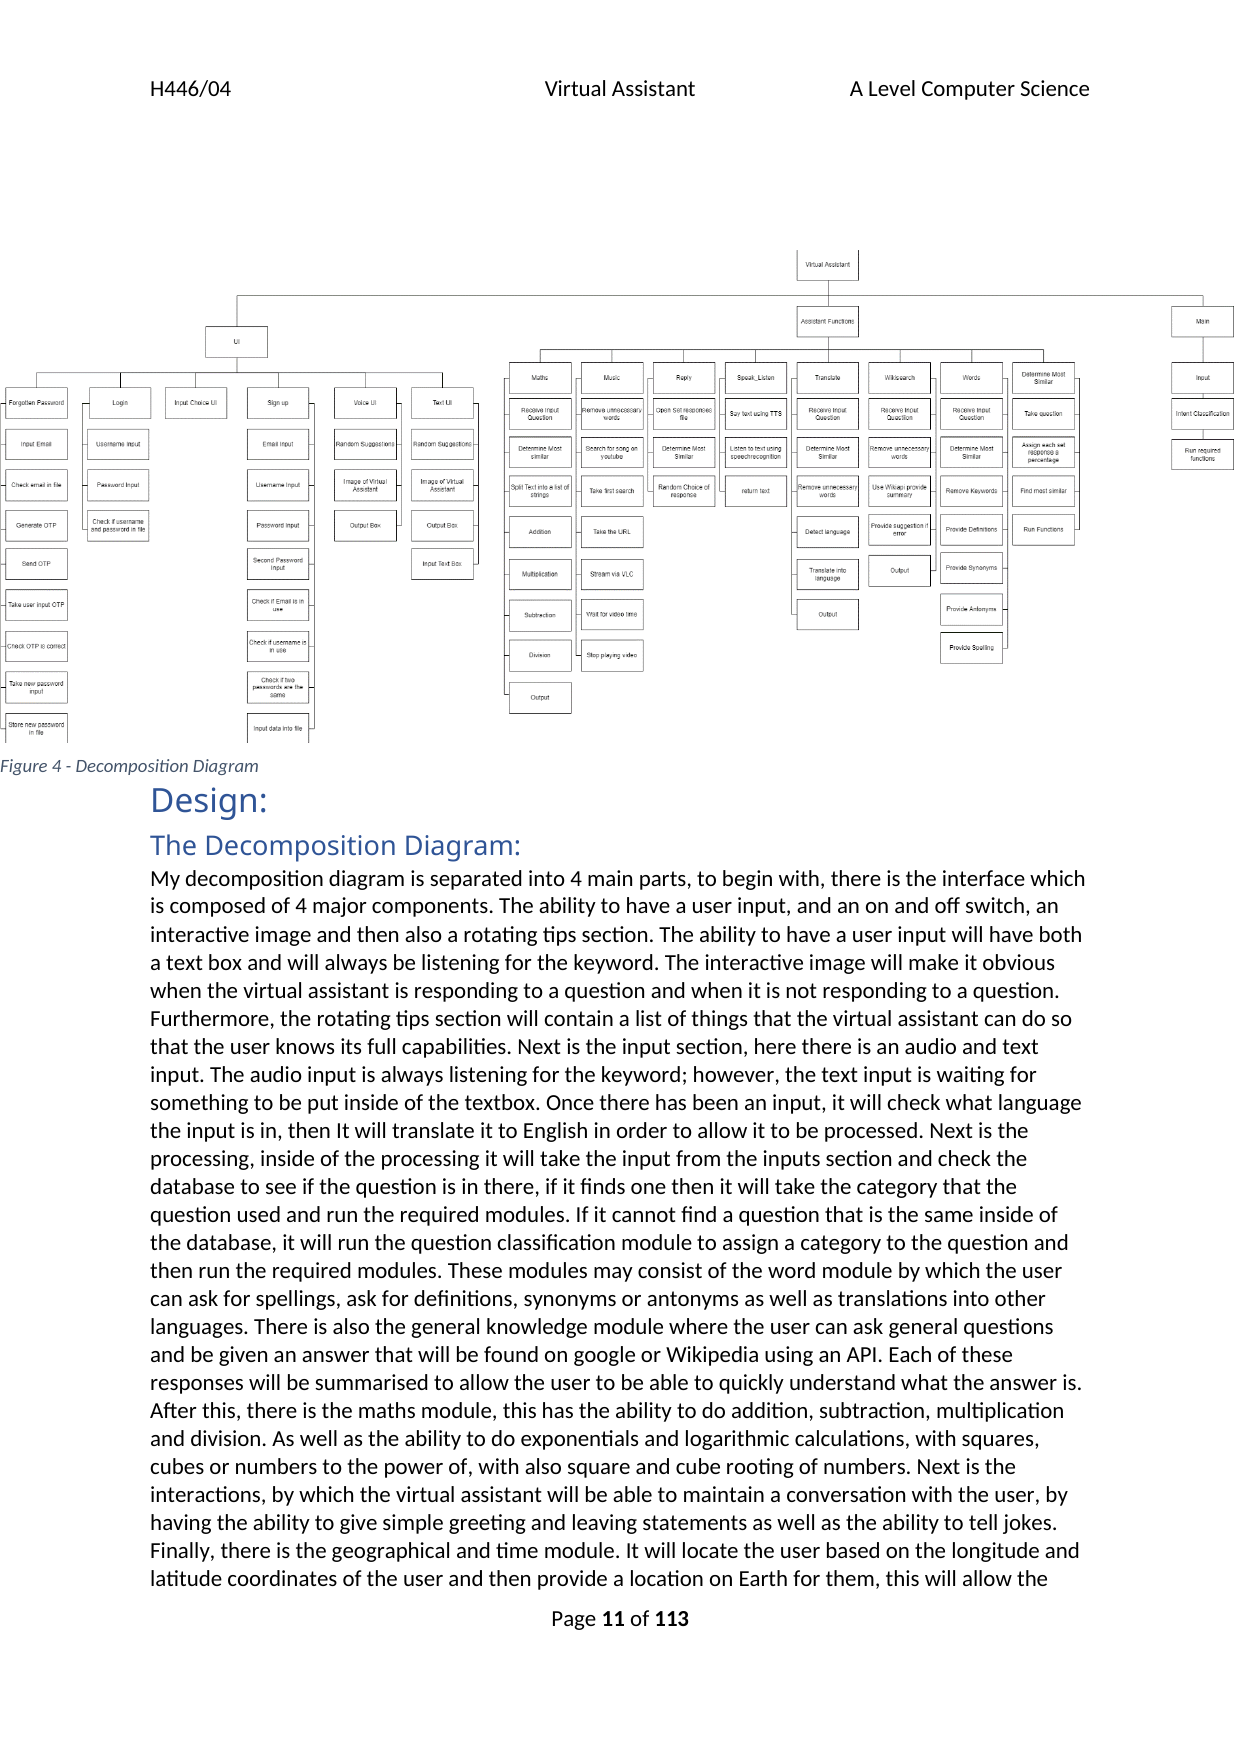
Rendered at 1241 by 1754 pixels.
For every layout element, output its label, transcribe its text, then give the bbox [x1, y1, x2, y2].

subtitle [150, 743, 1090, 754]
text My decomposition diagram is separated into 4 main parts, to begin with, there is the interface which is composed of 4 major components. The ability to have a user input, and an on and off switch, an interactive image and then also a rotating tips section. The ability to have a user input will have both a text box and will always be listening for the keyword. The interactive image will make it obvious when the virtual assistant is responding to a question and when it is not responding to a question. Furthermore, the rotating tips section will contain a list of things that the virtual assistant can do so that the user knows its full capabilities. Next is the input section, here there is an audio and text input. The audio input is always listening for the keyword; however, the text input is waiting for something to be put inside of the textbox. Once there has been an input, it will check what language the input is in, then It will translate it to English in order to allow it to be processed. Next is the processing, inside of the processing it will take the input from the inputs section and check the database to see if the question is in there, if it finds one then it will take the category that the question used and run the required modules. If it cannot find a question that is the same inside of the database, it will run the question classification module to assign a category to the question and then run the required modules. These modules may consist of the word module by which the user can ask for spellings, ask for definitions, synonyms or antonyms as well as translations into other languages. There is also the general knowledge module where the user can ask general questions and be given an answer that will be found on google or Wikipedia using an API. Each of these responses will be summarised to allow the user to be able to quickly understand what the answer is. After this, there is the maths module, this has the ability to do addition, subtraction, multiplication and division. As well as the ability to do exponentials and logarithmic calculations, with squares, cubes or numbers to the power of, with also square and cube rooting of numbers. Next is the interactions, by which the virtual assistant will be able to maintain a conversation with the user, by having the ability to give simple greeting and leaving statements as well as the ability to tell jokes. Finally, there is the geographical and time module. It will locate the user based on the longitude and latitude coordinates of the user and then provide a location on Earth for them, this will allow the [150, 864, 1090, 1592]
subtitle The Decomposition Diagram: [150, 827, 1090, 864]
subtitle Design: [150, 777, 1090, 823]
text Figure 4 - Decomposition Diagram [0, 754, 1240, 777]
subtitle [150, 220, 1090, 250]
